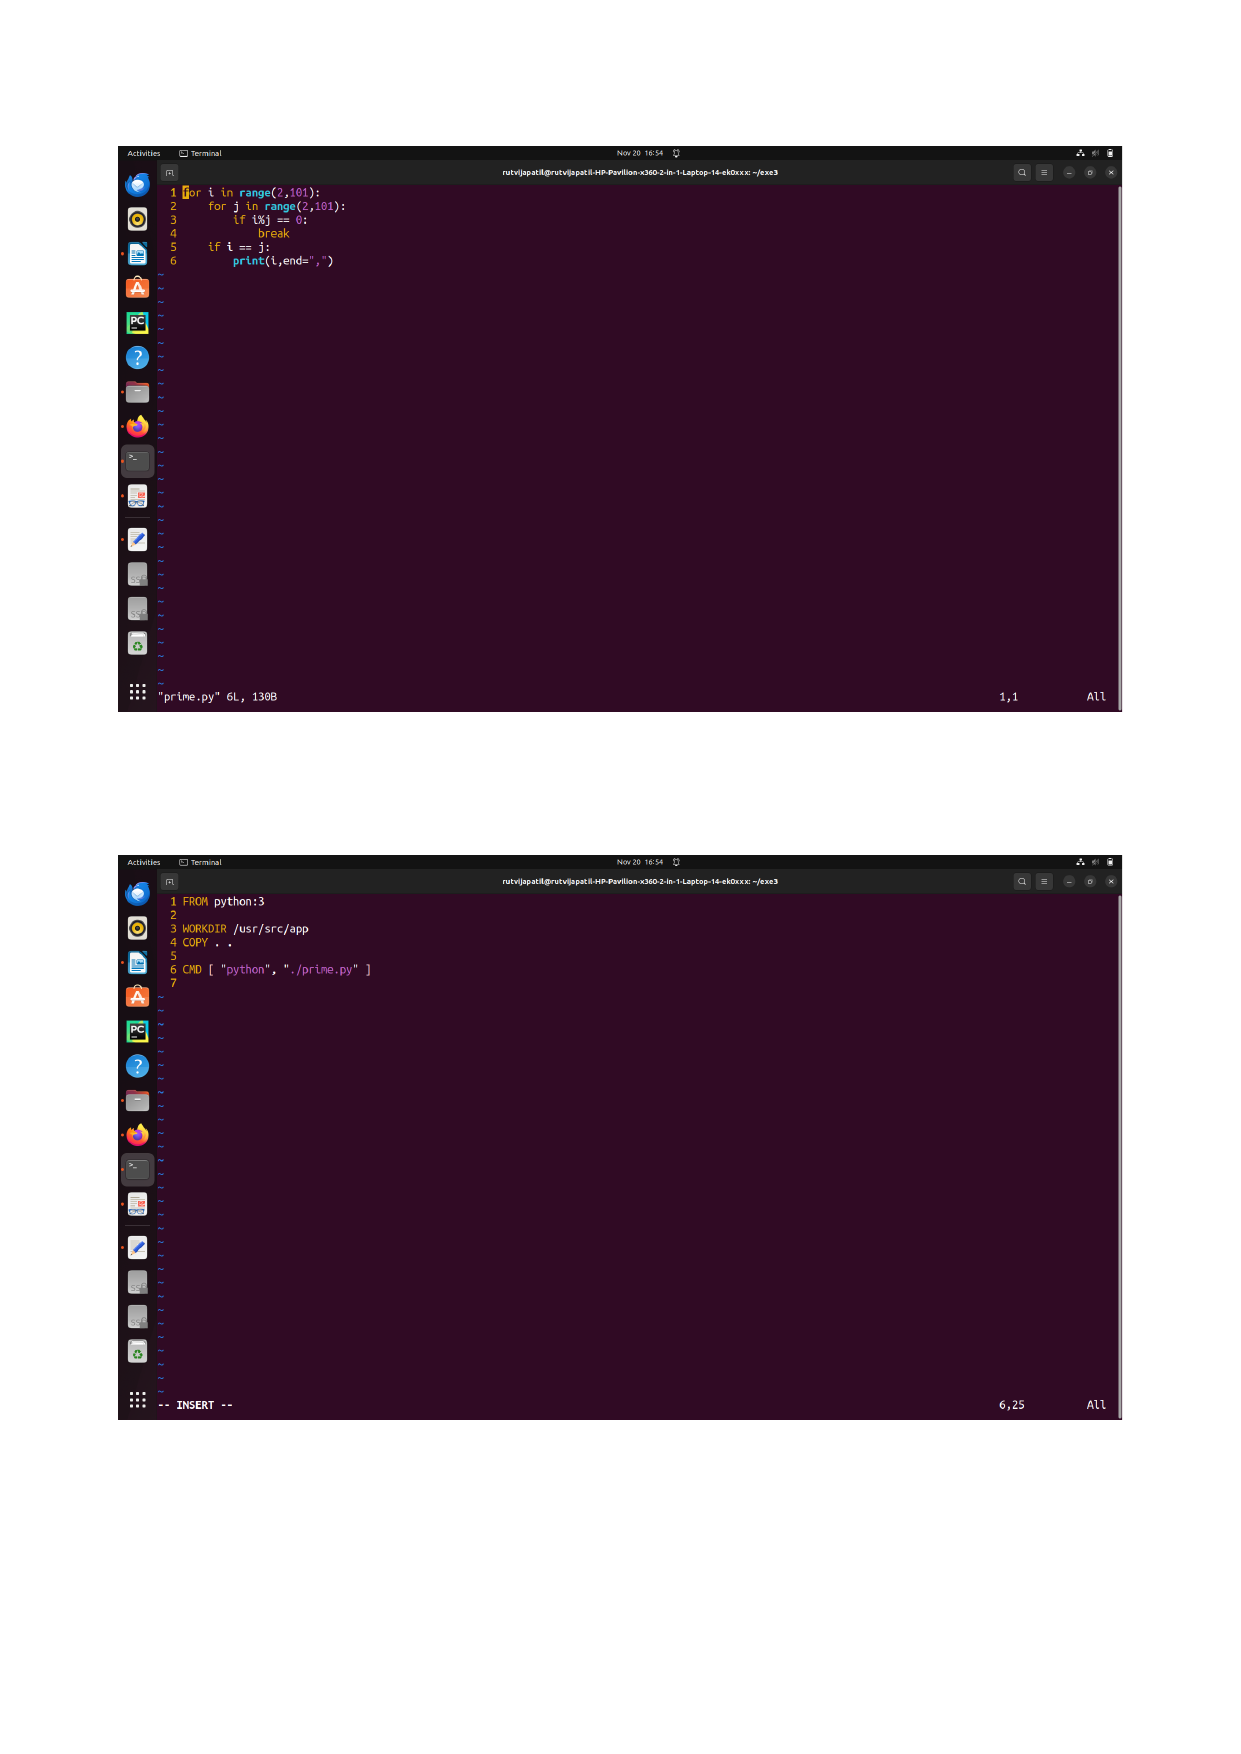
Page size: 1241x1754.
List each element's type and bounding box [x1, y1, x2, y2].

picture [118, 855, 1123, 1420]
picture [118, 146, 1123, 712]
